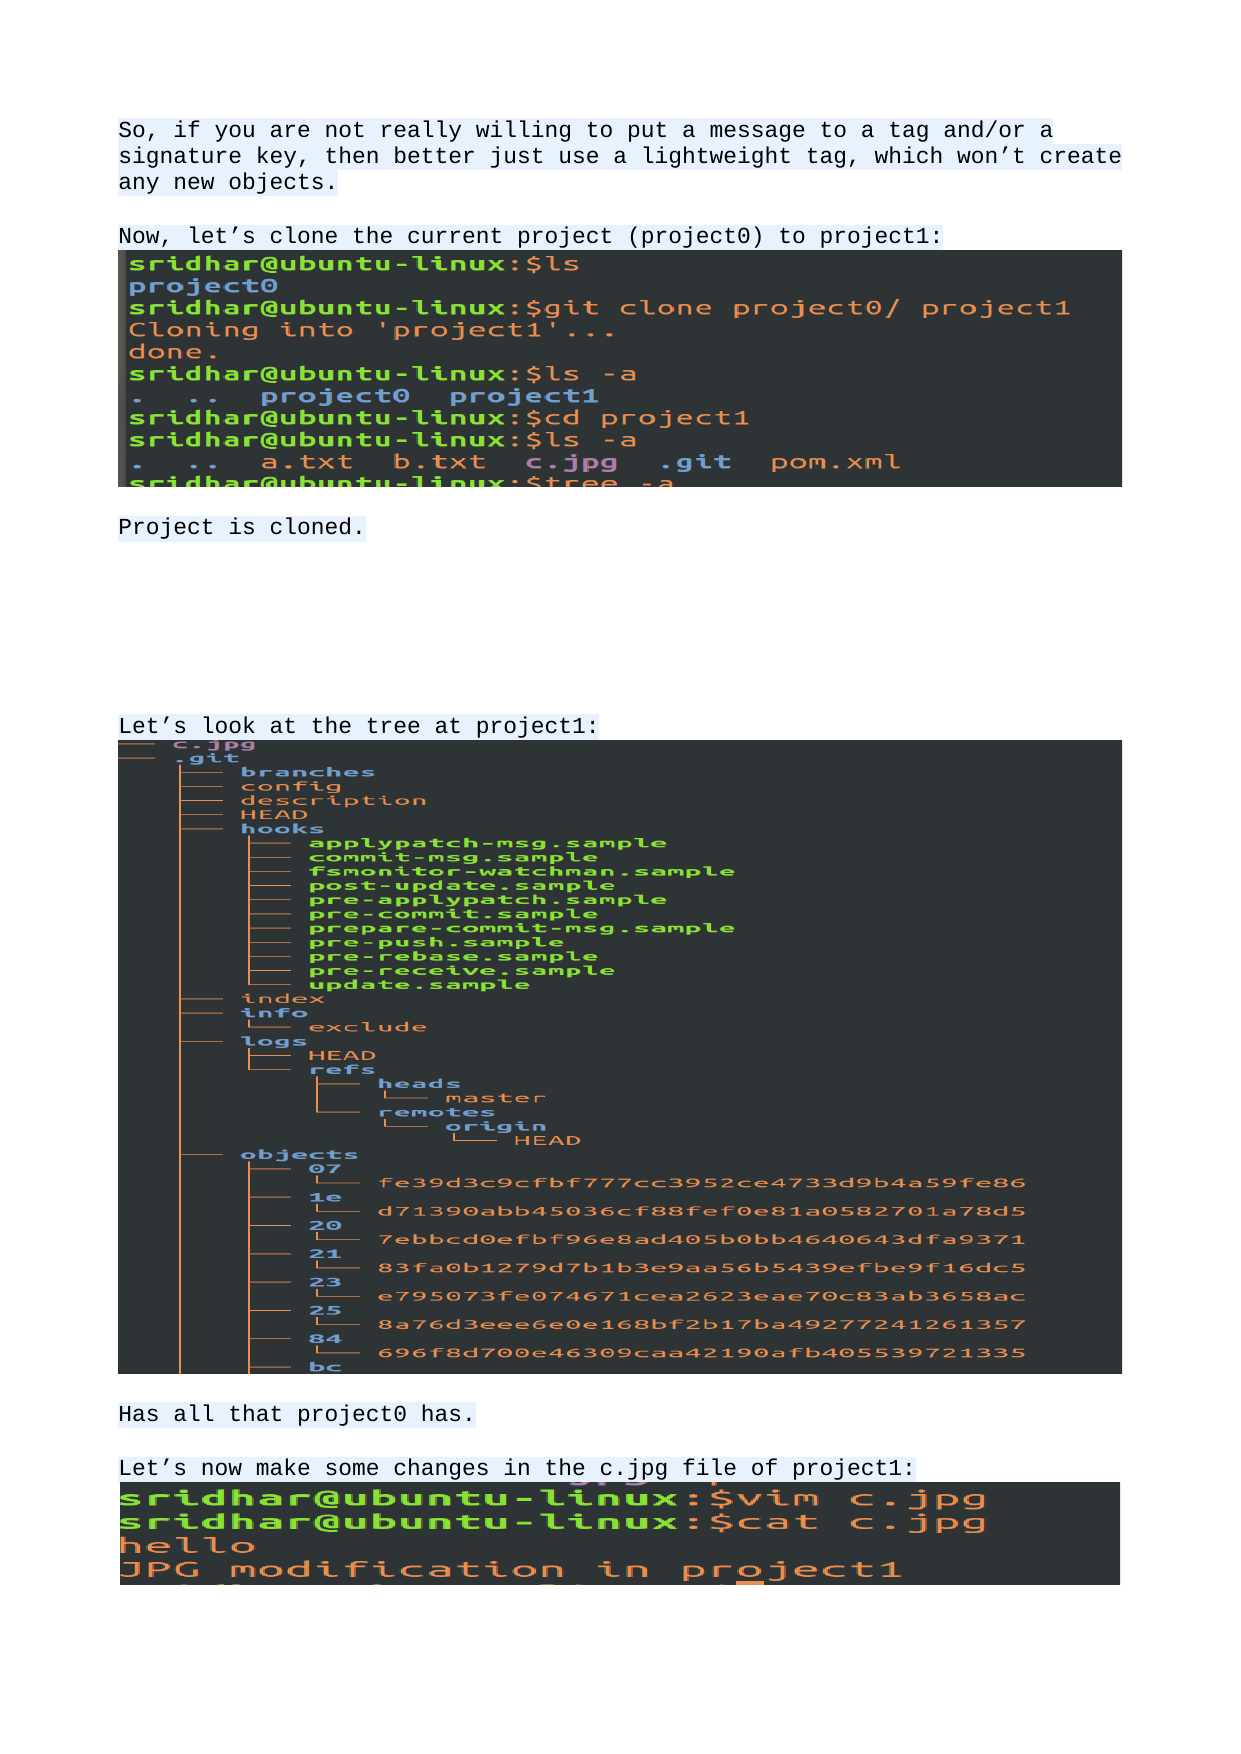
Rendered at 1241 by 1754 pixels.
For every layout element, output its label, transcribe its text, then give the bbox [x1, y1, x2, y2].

text Project is cloned. [118, 516, 1122, 542]
text Has all that project0 has. [118, 1402, 1122, 1428]
picture [118, 250, 1123, 487]
picture [118, 740, 1123, 1374]
text Let’s look at the tree at project1: [118, 714, 1122, 740]
text Let’s now make some changes in the c.jpg file of project1: [118, 1457, 1122, 1483]
text So, if you are not really willing to put a message to a tag and/or a signature key, then better just use a lightweight tag, which won’t create any new objects. [118, 118, 1122, 196]
picture [120, 1482, 1121, 1585]
text Now, let’s clone the current project (project0) to project1: [118, 225, 1122, 250]
